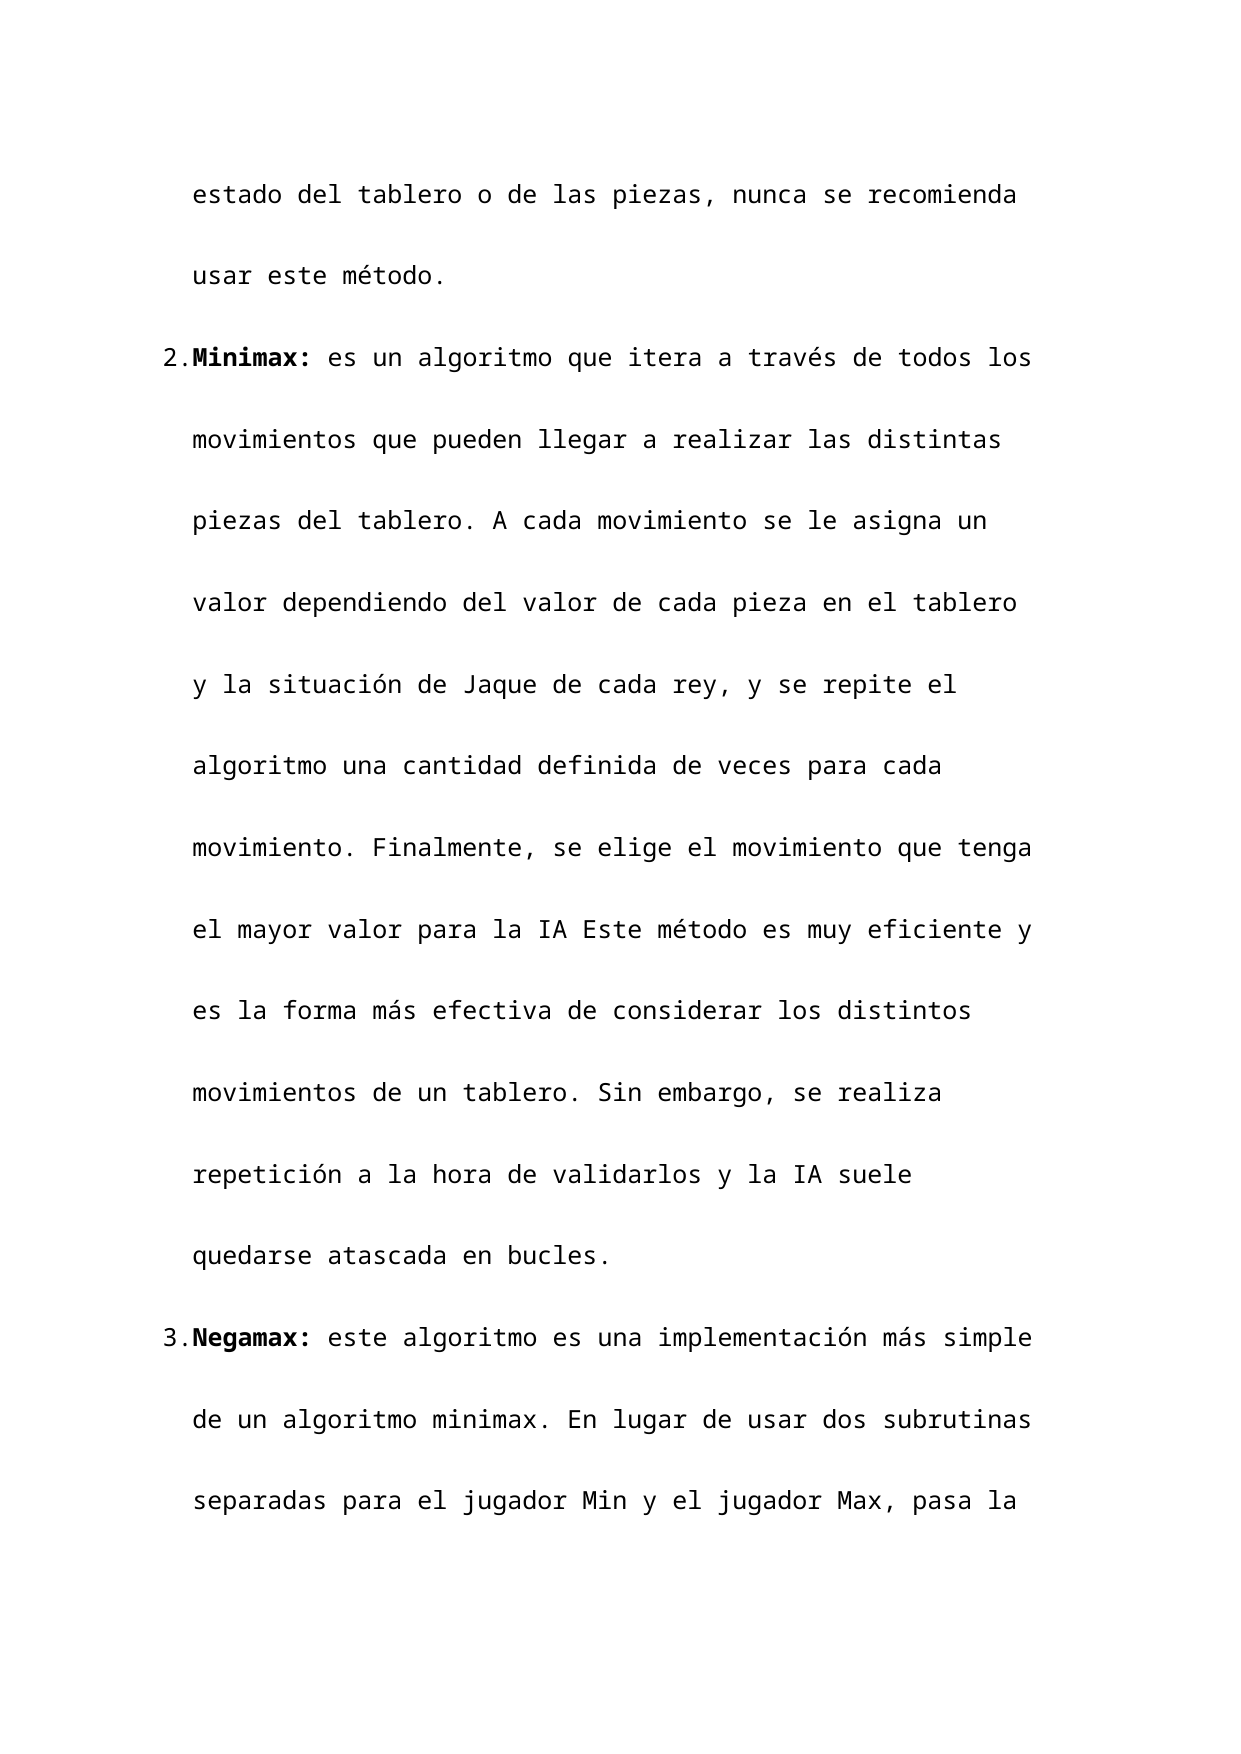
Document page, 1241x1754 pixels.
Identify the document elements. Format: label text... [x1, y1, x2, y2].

list estado del tablero o de las piezas, nunca se recomienda usar este método. [162, 176, 1038, 292]
list Minimax: es un algoritmo que itera a través de todos los movimientos que pueden llegar a realizar las distintas piezas del tablero. A cada movimiento se le asigna un valor dependiendo del valor de cada pieza en el tablero y la situación de Jaque de cada rey, y se repite el algoritmo una cantidad definida de veces para cada movimiento. Finalmente, se elige el movimiento que tenga el mayor valor para la IA Este método es muy eficiente y es la forma más efectiva de considerar los distintos movimientos de un tablero. Sin embargo, se realiza repetición a la hora de validarlos y la IA suele quedarse atascada en bucles. [162, 340, 1038, 1272]
list Negamax: este algoritmo es una implementación más simple de un algoritmo minimax. En lugar de usar dos subrutinas separadas para el jugador Min y el jugador Max, pasa la [162, 1320, 1038, 1517]
